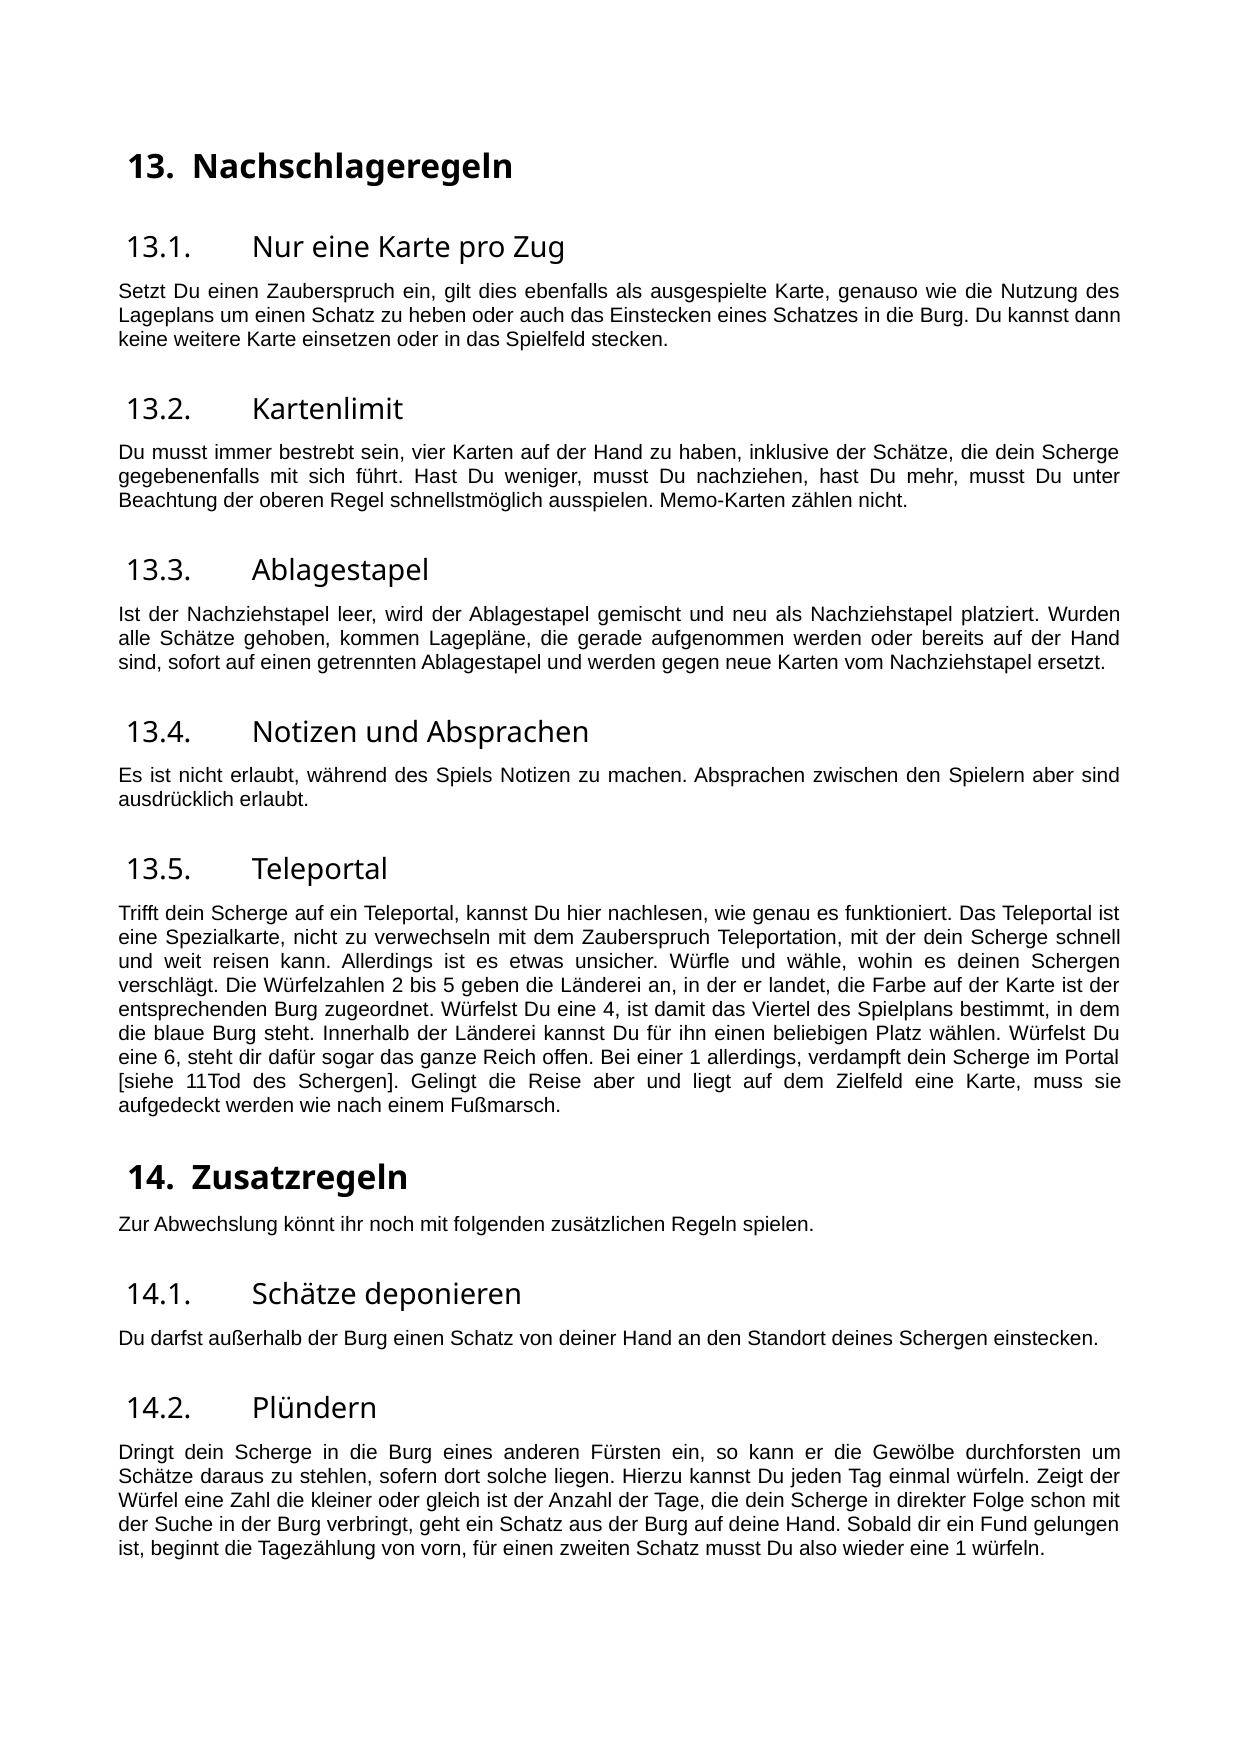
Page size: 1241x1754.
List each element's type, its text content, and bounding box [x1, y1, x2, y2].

text Du musst immer bestrebt sein, vier Karten auf der Hand zu haben, inklusive der Schätze, die dein Scherge gegebenenfalls mit sich führt. Hast Du weniger, musst Du nachziehen, hast Du mehr, musst Du unter Beachtung der oberen Regel schnellstmöglich ausspielen. Memo-Karten zählen nicht. [118, 440, 1122, 512]
subtitle Schätze deponieren [118, 1274, 1122, 1313]
subtitle Notizen und Absprachen [118, 711, 1122, 751]
subtitle Zusatzregeln [118, 1154, 1122, 1200]
text Ist der Nachziehstapel leer, wird der Ablagestapel gemischt und neu als Nachziehstapel platziert. Wurden alle Schätze gehoben, kommen Lagepläne, die gerade aufgenommen werden oder bereits auf der Hand sind, sofort auf einen getrennten Ablagestapel und werden gegen neue Karten vom Nachziehstapel ersetzt. [118, 602, 1122, 673]
subtitle Nachschlageregeln [118, 143, 1122, 189]
text Du darfst außerhalb der Burg einen Schatz von deiner Hand an den Standort deines Schergen einstecken. [118, 1326, 1122, 1350]
text Dringt dein Scherge in die Burg eines anderen Fürsten ein, so kann er die Gewölbe durchforsten um Schätze daraus zu stehlen, sofern dort solche liegen. Hierzu kannst Du jeden Tag einmal würfeln. Zeigt der Würfel eine Zahl die kleiner oder gleich ist der Anzahl der Tage, die dein Scherge in direkter Folge schon mit der Suche in der Burg verbringt, geht ein Schatz aus der Burg auf deine Hand. Sobald dir ein Fund gelungen ist, beginnt die Tagezählung von vorn, für einen zweiten Schatz musst Du also wieder eine 1 würfeln. [118, 1439, 1122, 1559]
subtitle Kartenlimit [118, 388, 1122, 428]
subtitle Nur eine Karte pro Zug [118, 226, 1122, 266]
text Zur Abwechslung könnt ihr noch mit folgenden zusätzlichen Regeln spielen. [118, 1212, 1122, 1236]
subtitle Teleportal [118, 849, 1122, 888]
text Es ist nicht erlaubt, während des Spiels Notizen zu machen. Absprachen zwischen den Spielern aber sind ausdrücklich erlaubt. [118, 763, 1122, 811]
text Trifft dein Scherge auf ein Teleportal, kannst Du hier nachlesen, wie genau es funktioniert. Das Teleportal ist eine Spezialkarte, nicht zu verwechseln mit dem Zauberspruch Teleportation, mit der dein Scherge schnell und weit reisen kann. Allerdings ist es etwas unsicher. Würfle und wähle, wohin es deinen Schergen verschlägt. Die Würfelzahlen 2 bis 5 geben die Länderei an, in der er landet, die Farbe auf der Karte ist der entsprechenden Burg zugeordnet. Würfelst Du eine 4, ist damit das Viertel des Spielplans bestimmt, in dem die blaue Burg steht. Innerhalb der Länderei kannst Du für ihn einen beliebigen Platz wählen. Würfelst Du eine 6, steht dir dafür sogar das ganze Reich offen. Bei einer 1 allerdings, verdampft dein Scherge im Portal [siehe 11.Tod des Schergen]. Gelingt die Reise aber und liegt auf dem Zielfeld eine Karte, muss sie aufgedeckt werden wie nach einem Fußmarsch. [118, 901, 1122, 1116]
subtitle Ablagestapel [118, 549, 1122, 589]
text Setzt Du einen Zauberspruch ein, gilt dies ebenfalls als ausgespielte Karte, genauso wie die Nutzung des Lageplans um einen Schatz zu heben oder auch das Einstecken eines Schatzes in die Burg. Du kannst dann keine weitere Karte einsetzen oder in das Spielfeld stecken. [118, 278, 1122, 350]
subtitle Plündern [118, 1387, 1122, 1427]
